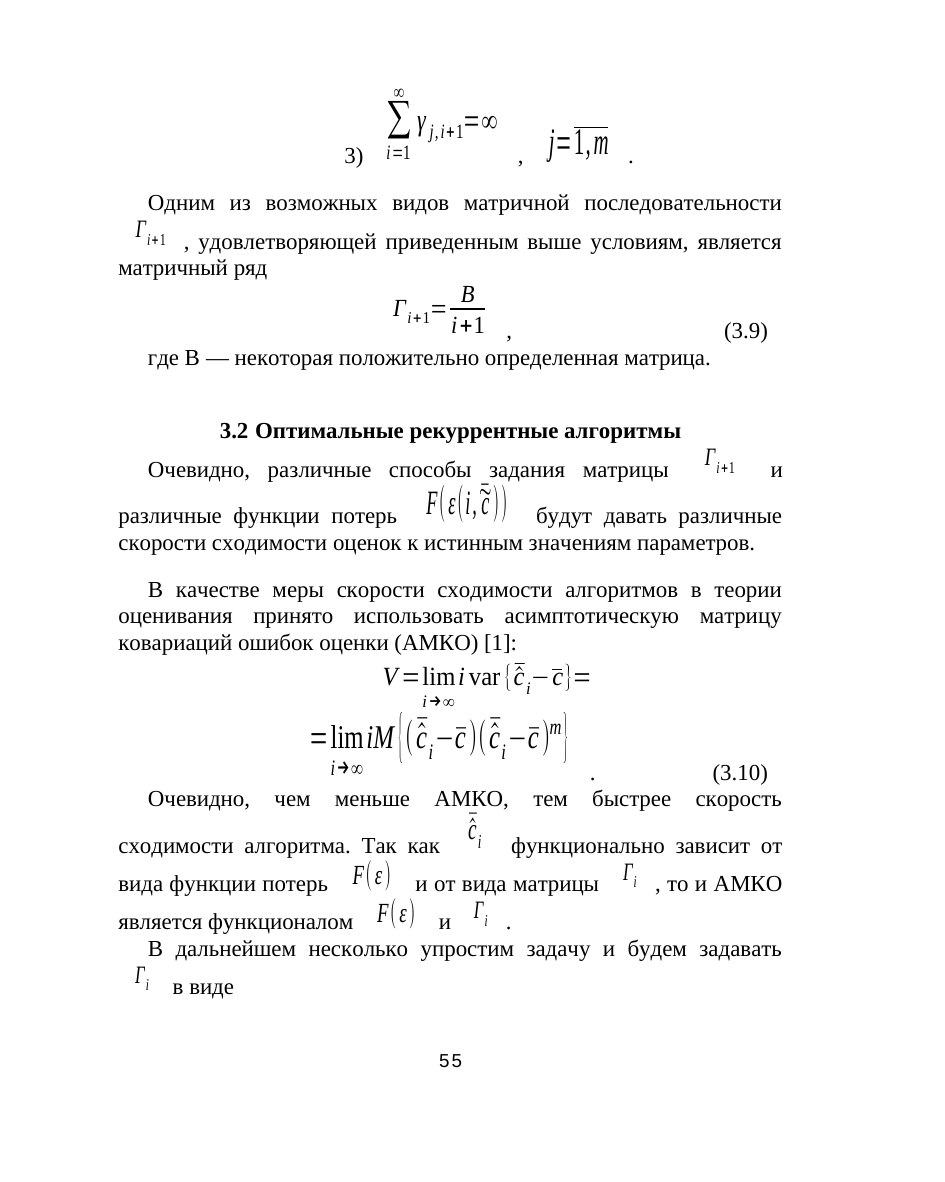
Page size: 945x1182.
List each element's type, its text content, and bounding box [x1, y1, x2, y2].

text Одним из возможных видов матричной последовательности , удовлетворяющей приведенным выше условиям, является матричный ряд [118, 189, 783, 281]
text Очевидно, чем меньше АМКО, тем быстрее скорость сходимости алгоритма. Так как функционально зависит от вида функции потерь и от вида матрицы , то и АМКО является функционалом и . [118, 785, 783, 935]
text 3) , . [118, 89, 783, 169]
text Очевидно, различные способы задания матрицы и различные функции потерь будут давать различные скорости сходимости оценок к истинным значениям параметров. [118, 444, 783, 555]
text 3.2 Оптимальные рекуррентные алгоритмы [118, 417, 783, 444]
text , (3.9) [118, 281, 783, 344]
text . (3.10) [118, 711, 783, 785]
text где В — некоторая положительно определенная матрица. [118, 344, 783, 370]
text В дальнейшем несколько упростим задачу и будем задавать в виде [118, 935, 783, 999]
text В качестве меры скорости сходимости алгоритмов в теории оценивания принято использовать асимптотическую матрицу ковариаций ошибок оценки (АМКО) [1]: [118, 576, 783, 655]
